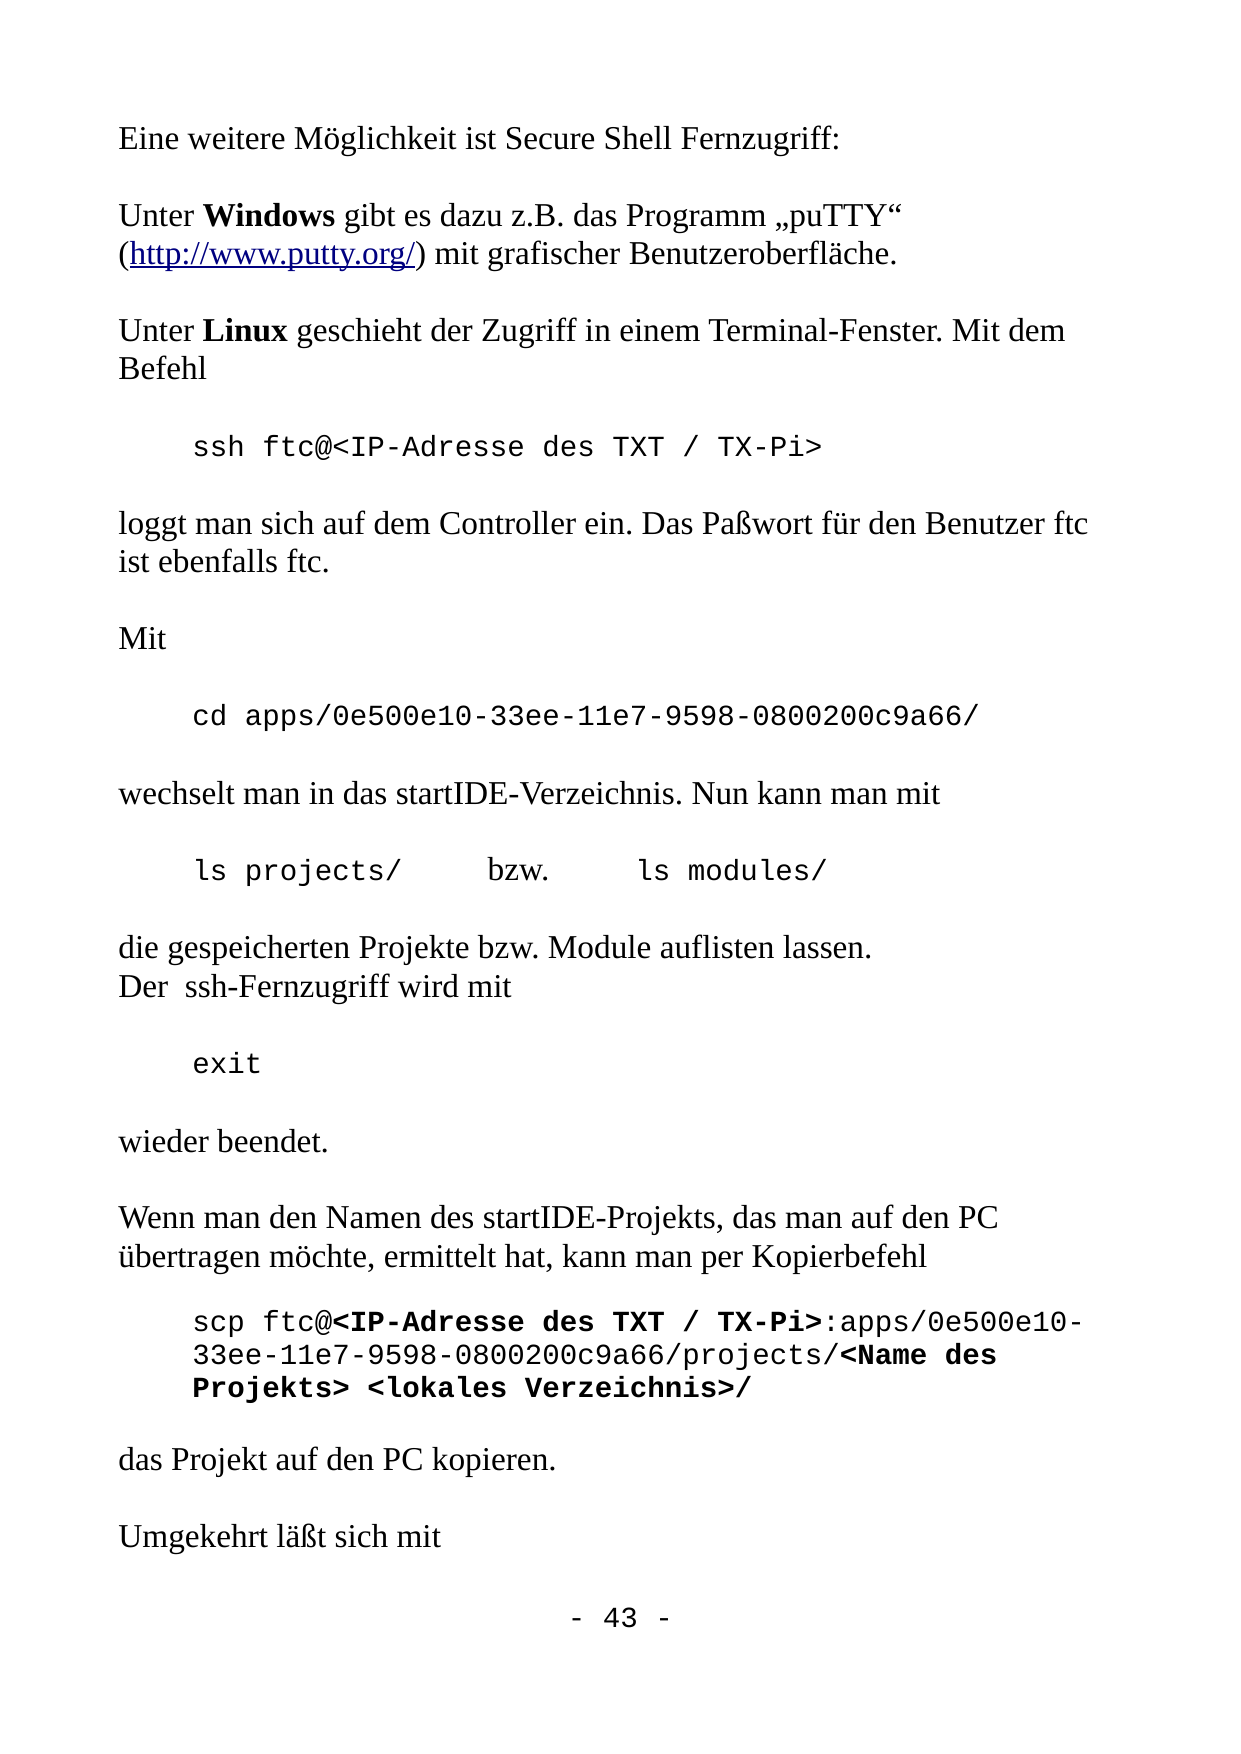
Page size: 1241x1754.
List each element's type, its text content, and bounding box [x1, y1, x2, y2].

text Unter Windows gibt es dazu z.B. das Programm „puTTY“ (http://www.putty.org/) mit grafischer Benutzeroberfläche. [118, 195, 1122, 271]
text scp ftc@<IP-Adresse des TXT / TX-Pi>:apps/0e500e10- 33ee-11e7-9598-0800200c9a66/projects/<Name des Projekts> <lokales Verzeichnis>/ [118, 1307, 1122, 1406]
text ls projects/ bzw. ls modules/ [118, 849, 1122, 889]
text Der ssh-Fernzugriff wird mit [118, 966, 1122, 1004]
text wieder beendet. [118, 1121, 1122, 1159]
text wechselt man in das startIDE-Verzeichnis. Nun kann man mit [118, 773, 1122, 811]
text cd apps/0e500e10-33ee-11e7-9598-0800200c9a66/ [118, 695, 1122, 734]
text exit [118, 1043, 1122, 1083]
text loggt man sich auf dem Controller ein. Das Paßwort für den Benutzer ftc ist ebenfalls ftc. [118, 503, 1122, 580]
text ssh ftc@<IP-Adresse des TXT / TX-Pi> [118, 425, 1122, 465]
text das Projekt auf den PC kopieren. [118, 1439, 1122, 1478]
text die gespeicherten Projekte bzw. Module auflisten lassen. [118, 928, 1122, 966]
text Eine weitere Möglichkeit ist Secure Shell Fernzugriff: [118, 118, 1122, 156]
text Mit [118, 618, 1122, 656]
text Umgekehrt läßt sich mit [118, 1516, 1122, 1583]
text Unter Linux geschieht der Zugriff in einem Terminal-Fenster. Mit dem Befehl [118, 310, 1122, 386]
text Wenn man den Namen des startIDE-Projekts, das man auf den PC übertragen möchte, ermittelt hat, kann man per Kopierbefehl [118, 1198, 1122, 1274]
